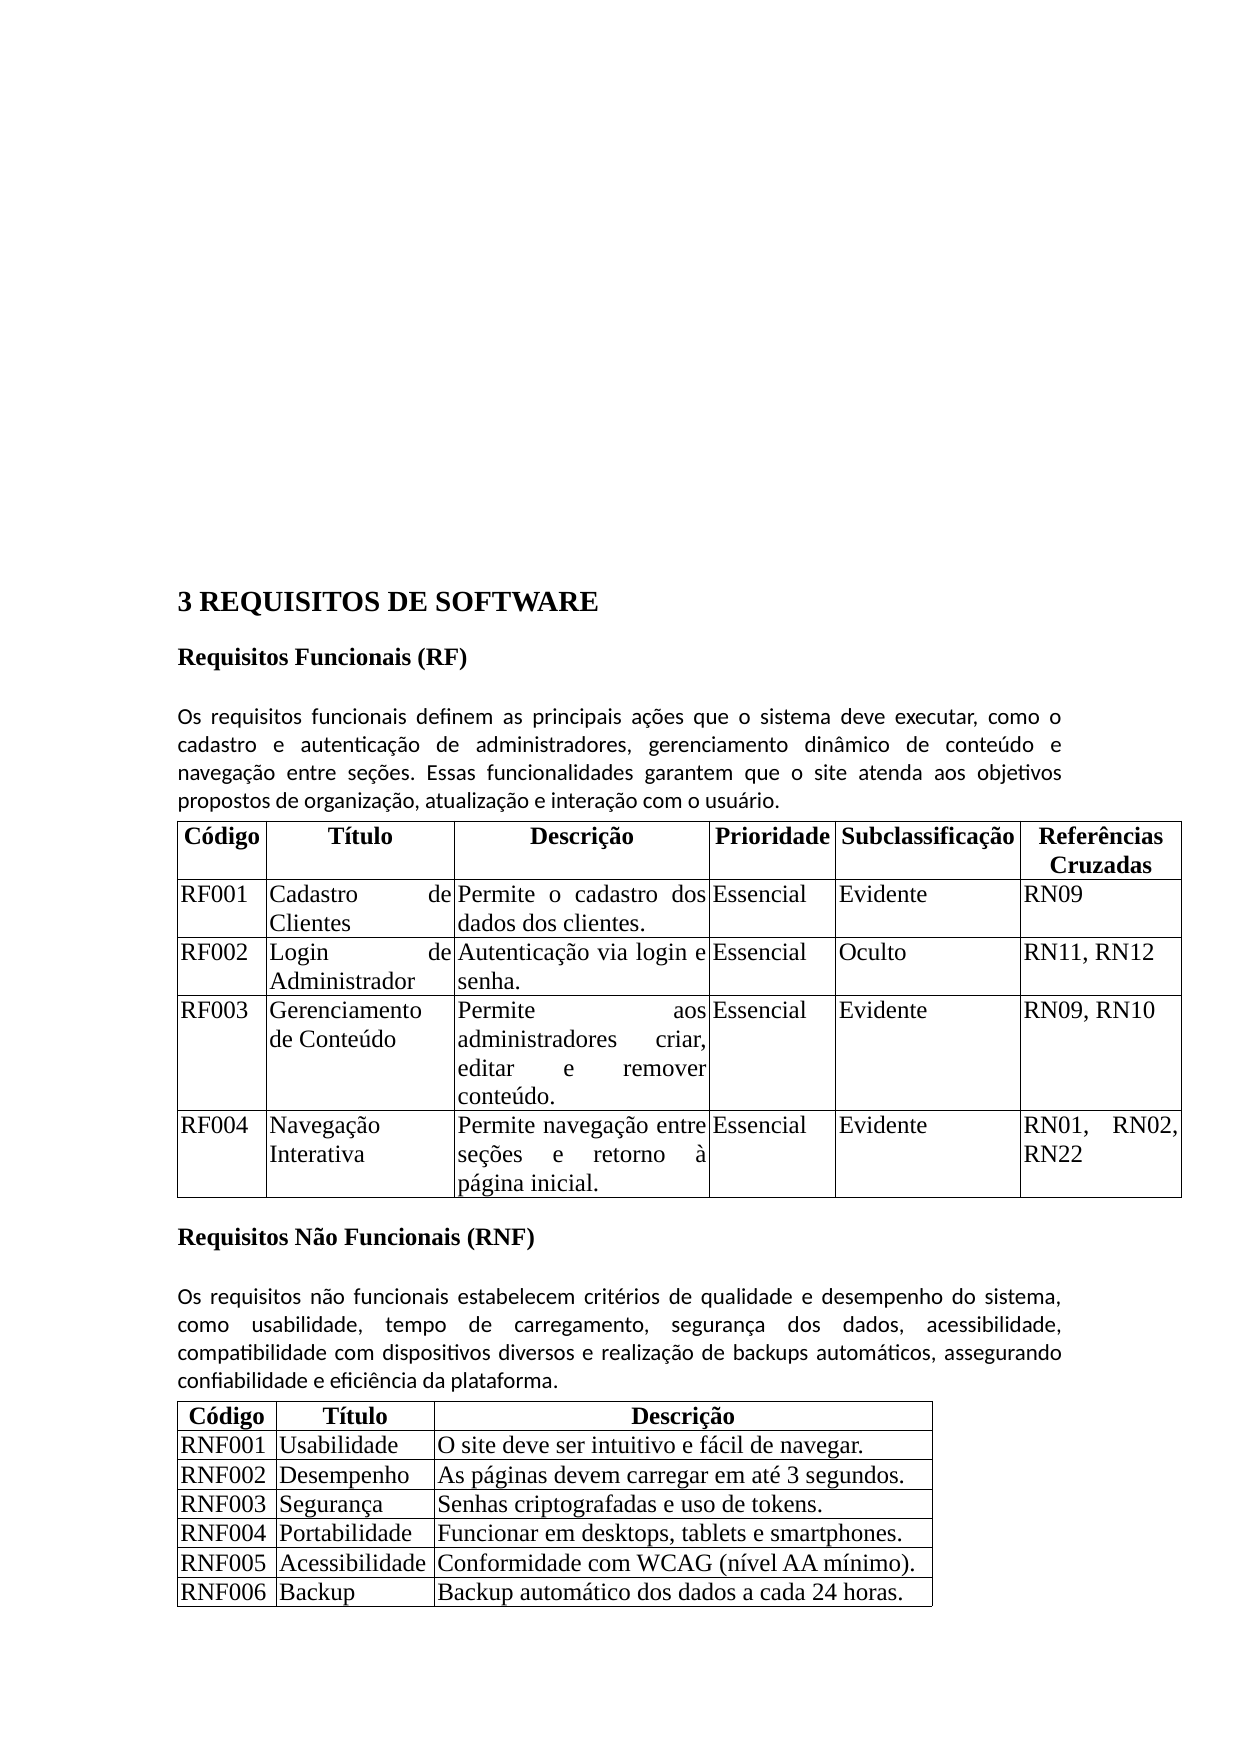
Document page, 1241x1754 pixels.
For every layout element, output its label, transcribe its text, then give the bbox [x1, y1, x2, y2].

table_cell Essencial [710, 938, 835, 994]
table_cell RNF001 [178, 1431, 276, 1459]
table_cell RNF003 [178, 1490, 276, 1518]
table_cell Permite navegação entre seções e retorno à página inicial. [455, 1111, 709, 1197]
table_cell O site deve ser intuitivo e fácil de navegar. [435, 1431, 932, 1459]
table_header Descrição [455, 822, 709, 878]
table_cell Portabilidade [277, 1519, 434, 1547]
table_cell Backup [277, 1578, 434, 1606]
table_cell Essencial [710, 1111, 835, 1197]
table_cell As páginas devem carregar em até 3 segundos. [435, 1460, 932, 1488]
table_cell RF003 [178, 996, 266, 1110]
table_cell Navegação Interativa [267, 1111, 454, 1197]
table_cell RN09, RN10 [1021, 996, 1181, 1110]
table_cell RNF005 [178, 1548, 276, 1576]
table_cell Autenticação via login e senha. [455, 938, 709, 994]
table_header Referências Cruzadas [1021, 822, 1181, 878]
table_cell Conformidade com WCAG (nível AA mínimo). [435, 1548, 932, 1576]
table_cell RNF004 [178, 1519, 276, 1547]
table_cell RF002 [178, 938, 266, 994]
table_cell RF001 [178, 880, 266, 937]
table_cell Senhas criptografadas e uso de tokens. [435, 1490, 932, 1518]
table_header Subclassificação [836, 822, 1020, 878]
table_cell Funcionar em desktops, tablets e smartphones. [435, 1519, 932, 1547]
table_header Código [178, 1402, 276, 1430]
table_header Descrição [435, 1402, 932, 1430]
table_header Título [277, 1402, 434, 1430]
table_cell Gerenciamento de Conteúdo [267, 996, 454, 1110]
text Requisitos Funcionais (RF) [177, 642, 1063, 671]
table_cell Oculto [836, 938, 1020, 994]
table_cell Permite o cadastro dos dados dos clientes. [455, 880, 709, 937]
table_cell Permite aos administradores criar, editar e remover conteúdo. [455, 996, 709, 1110]
table_cell Evidente [836, 880, 1020, 937]
table_cell Backup automático dos dados a cada 24 horas. [435, 1578, 932, 1606]
table_cell RNF006 [178, 1578, 276, 1606]
text Requisitos Não Funcionais (RNF) [177, 1222, 1063, 1251]
text Os requisitos não funcionais estabelecem critérios de qualidade e desempenho do sistema, como usabilidade, tempo de carregamento, segurança dos dados, acessibilidade, compatibilidade com dispositivos diversos e realização de backups automáticos, assegurando confiabilidade e eficiência da plataforma. [177, 1282, 1063, 1394]
table_cell RN09 [1021, 880, 1181, 937]
table_cell RNF002 [178, 1460, 276, 1488]
table_cell Evidente [836, 996, 1020, 1110]
table_cell Essencial [710, 880, 835, 937]
table_cell Acessibilidade [277, 1548, 434, 1576]
text 3 REQUISITOS DE SOFTWARE [177, 584, 1063, 617]
table_cell Essencial [710, 996, 835, 1110]
table_cell Desempenho [277, 1460, 434, 1488]
table_cell RN11, RN12 [1021, 938, 1181, 994]
table_cell Login de Administrador [267, 938, 454, 994]
table_cell RF004 [178, 1111, 266, 1197]
table_header Código [178, 822, 266, 878]
table_cell Usabilidade [277, 1431, 434, 1459]
table_cell Cadastro de Clientes [267, 880, 454, 937]
table_header Prioridade [710, 822, 835, 878]
text Os requisitos funcionais definem as principais ações que o sistema deve executar, como o cadastro e autenticação de administradores, gerenciamento dinâmico de conteúdo e navegação entre seções. Essas funcionalidades garantem que o site atenda aos objetivos propostos de organização, atualização e interação com o usuário. [177, 702, 1063, 814]
table_cell Evidente [836, 1111, 1020, 1197]
table_cell Segurança [277, 1490, 434, 1518]
table_header Título [267, 822, 454, 878]
table_cell RN01, RN02, RN22 [1021, 1111, 1181, 1197]
